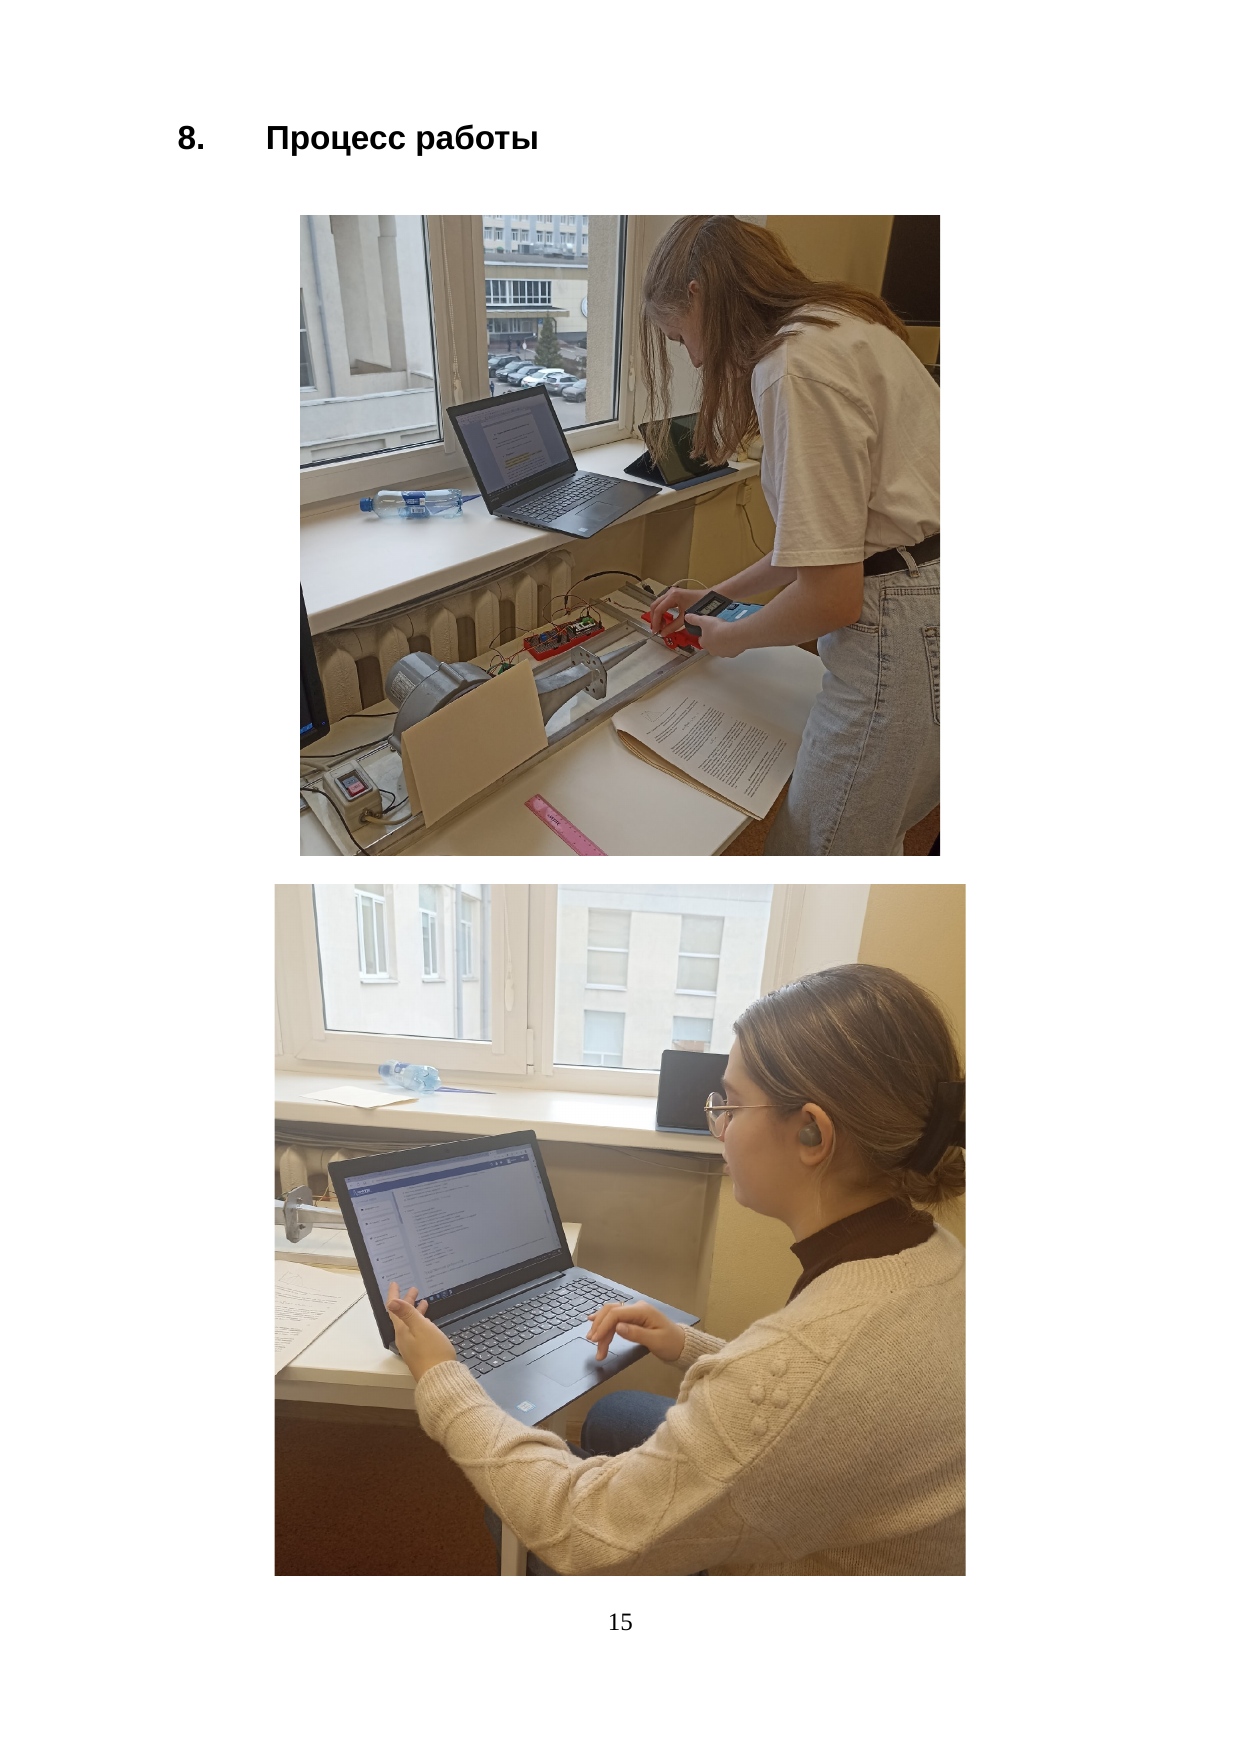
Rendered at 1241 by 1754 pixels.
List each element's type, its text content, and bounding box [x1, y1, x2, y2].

picture [274, 884, 966, 1576]
picture [300, 215, 941, 856]
subtitle Процесс работы [118, 118, 1122, 157]
